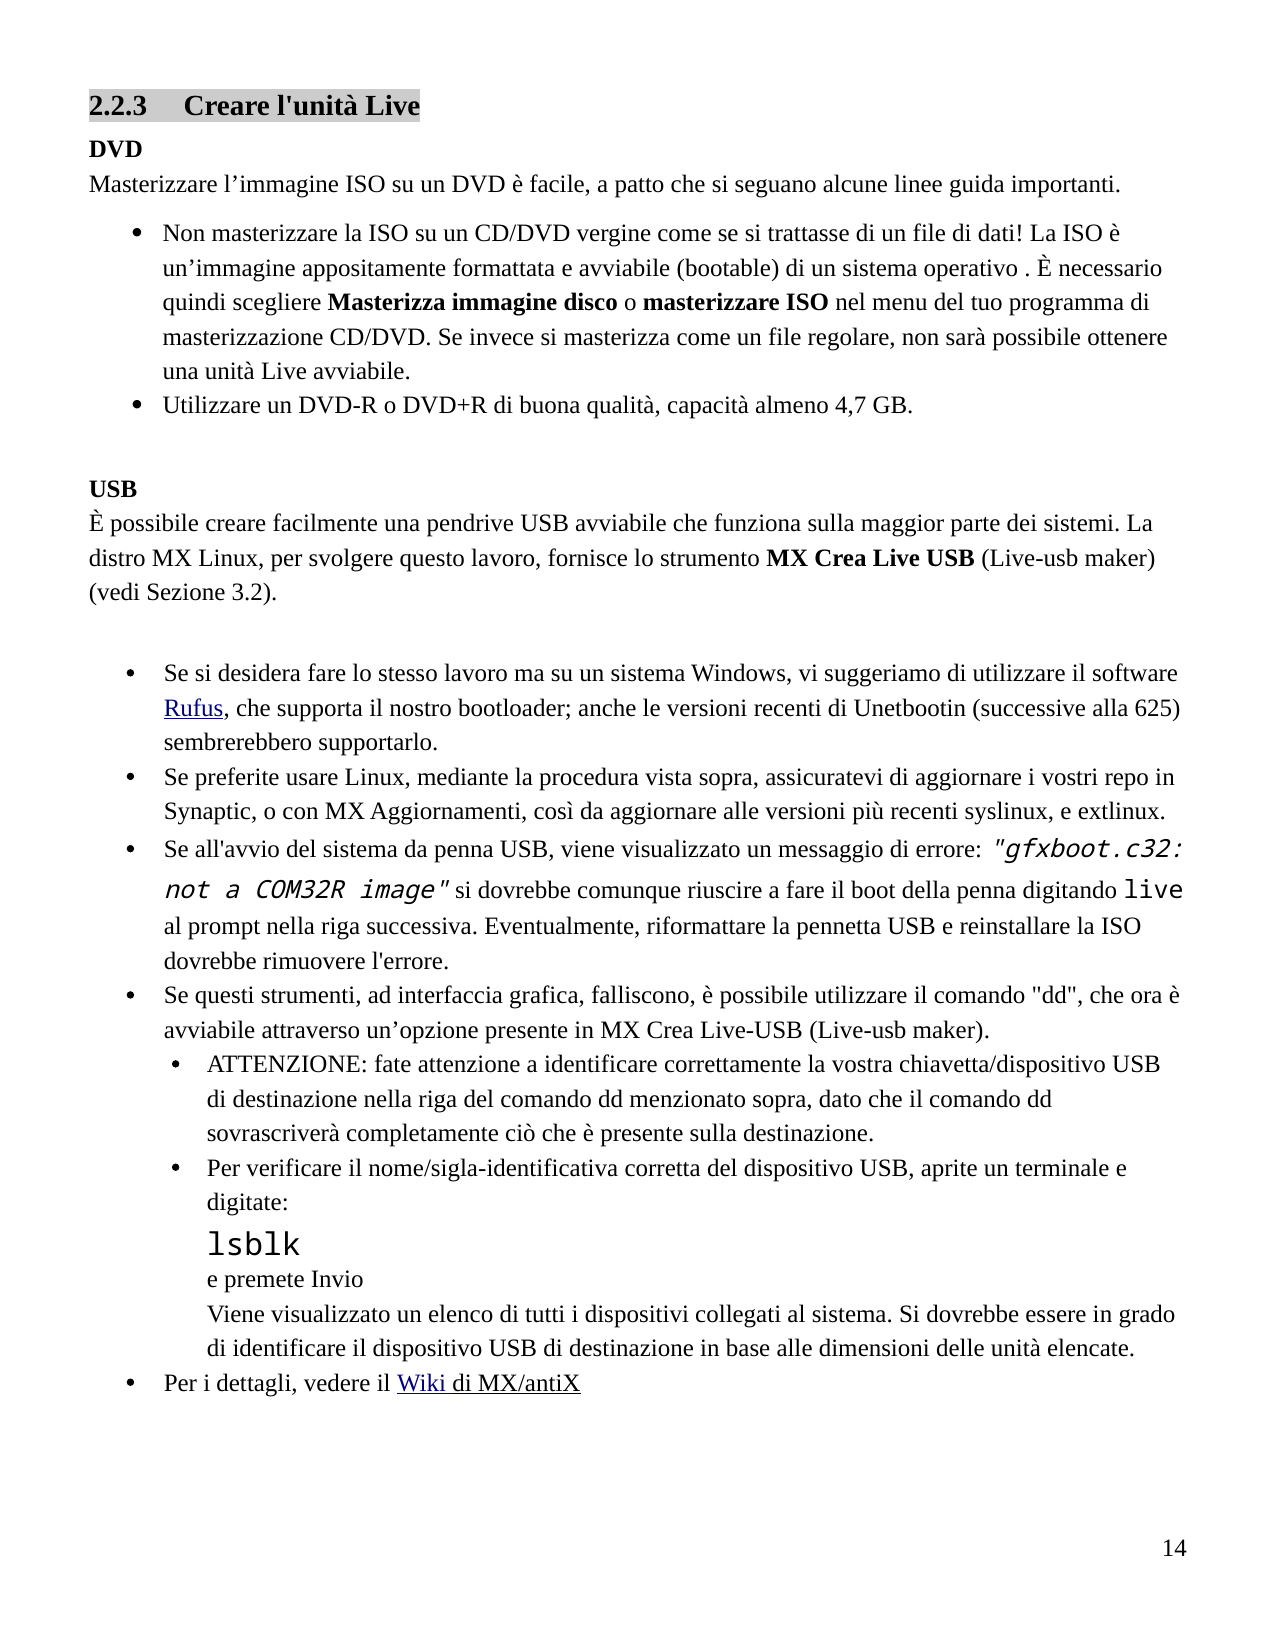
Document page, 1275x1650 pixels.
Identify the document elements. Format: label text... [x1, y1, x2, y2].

list Se questi strumenti, ad interfaccia grafica, falliscono, è possibile utilizzare il comando "dd", che ora è avviabile attraverso un’opzione presente in MX Crea Live-USB (Live-usb maker). [126, 980, 1186, 1043]
text È possibile creare facilmente una pendrive USB avviabile che funziona sulla maggior parte dei sistemi. La distro MX Linux, per svolgere questo lavoro, fornisce lo strumento MX Crea Live USB (Live-usb maker) (vedi Sezione 3.2). [88, 508, 1186, 606]
list Per verificare il nome/sigla-identificativa corretta del dispositivo USB, aprite un terminale e digitate: [171, 1153, 1186, 1216]
text Masterizzare l’immagine ISO su un DVD è facile, a patto che si seguano alcune linee guida importanti. [88, 169, 1186, 198]
list Non masterizzare la ISO su un CD/DVD vergine come se si trattasse di un file di dati! La ISO è un’immagine appositamente formattata e avviabile (bootable) di un sistema operativo . È necessario quindi scegliere Masterizza immagine disco o masterizzare ISO nel menu del tuo programma di masterizzazione CD/DVD. Se invece si masterizza come un file regolare, non sarà possibile ottenere una unità Live avviabile. [133, 218, 1186, 385]
list lsblk [171, 1222, 1186, 1264]
list Se preferite usare Linux, mediante la procedura vista sopra, assicuratevi di aggiornare i vostri repo in Synaptic, o con MX Aggiornamenti, così da aggiornare alle versioni più recenti syslinux, e extlinux. [126, 762, 1186, 825]
list Viene visualizzato un elenco di tutti i dispositivi collegati al sistema. Si dovrebbe essere in grado di identificare il dispositivo USB di destinazione in base alle dimensioni delle unità elencate. [171, 1299, 1186, 1362]
list Utilizzare un DVD-R o DVD+R di buona qualità, capacità almeno 4,7 GB. [133, 391, 1186, 419]
list Per i dettagli, vedere il Wiki di MX/antiX [126, 1368, 1186, 1396]
text USB [88, 474, 1186, 503]
list Se si desidera fare lo stesso lavoro ma su un sistema Windows, vi suggeriamo di utilizzare il software Rufus, che supporta il nostro bootloader; anche le versioni recenti di Unetbootin (successive alla 625) sembrerebbero supportarlo. [126, 658, 1186, 756]
list ATTENZIONE: fate attenzione a identificare correttamente la vostra chiavetta/dispositivo USB di destinazione nella riga del comando dd menzionato sopra, dato che il comando dd sovrascriverà completamente ciò che è presente sulla destinazione. [171, 1049, 1186, 1147]
text DVD [88, 134, 1186, 163]
list e premete Invio [171, 1264, 1186, 1293]
list Se all'avvio del sistema da penna USB, viene visualizzato un messaggio di errore: "gfxboot.c32: not a COM32R image" si dovrebbe comunque riuscire a fare il boot della penna digitando live al prompt nella riga successiva. Eventualmente, riformattare la pennetta USB e reinstallare la ISO dovrebbe rimuovere l'errore. [126, 831, 1186, 974]
subtitle 2.2.3 Creare l'unità Live [88, 88, 1186, 122]
